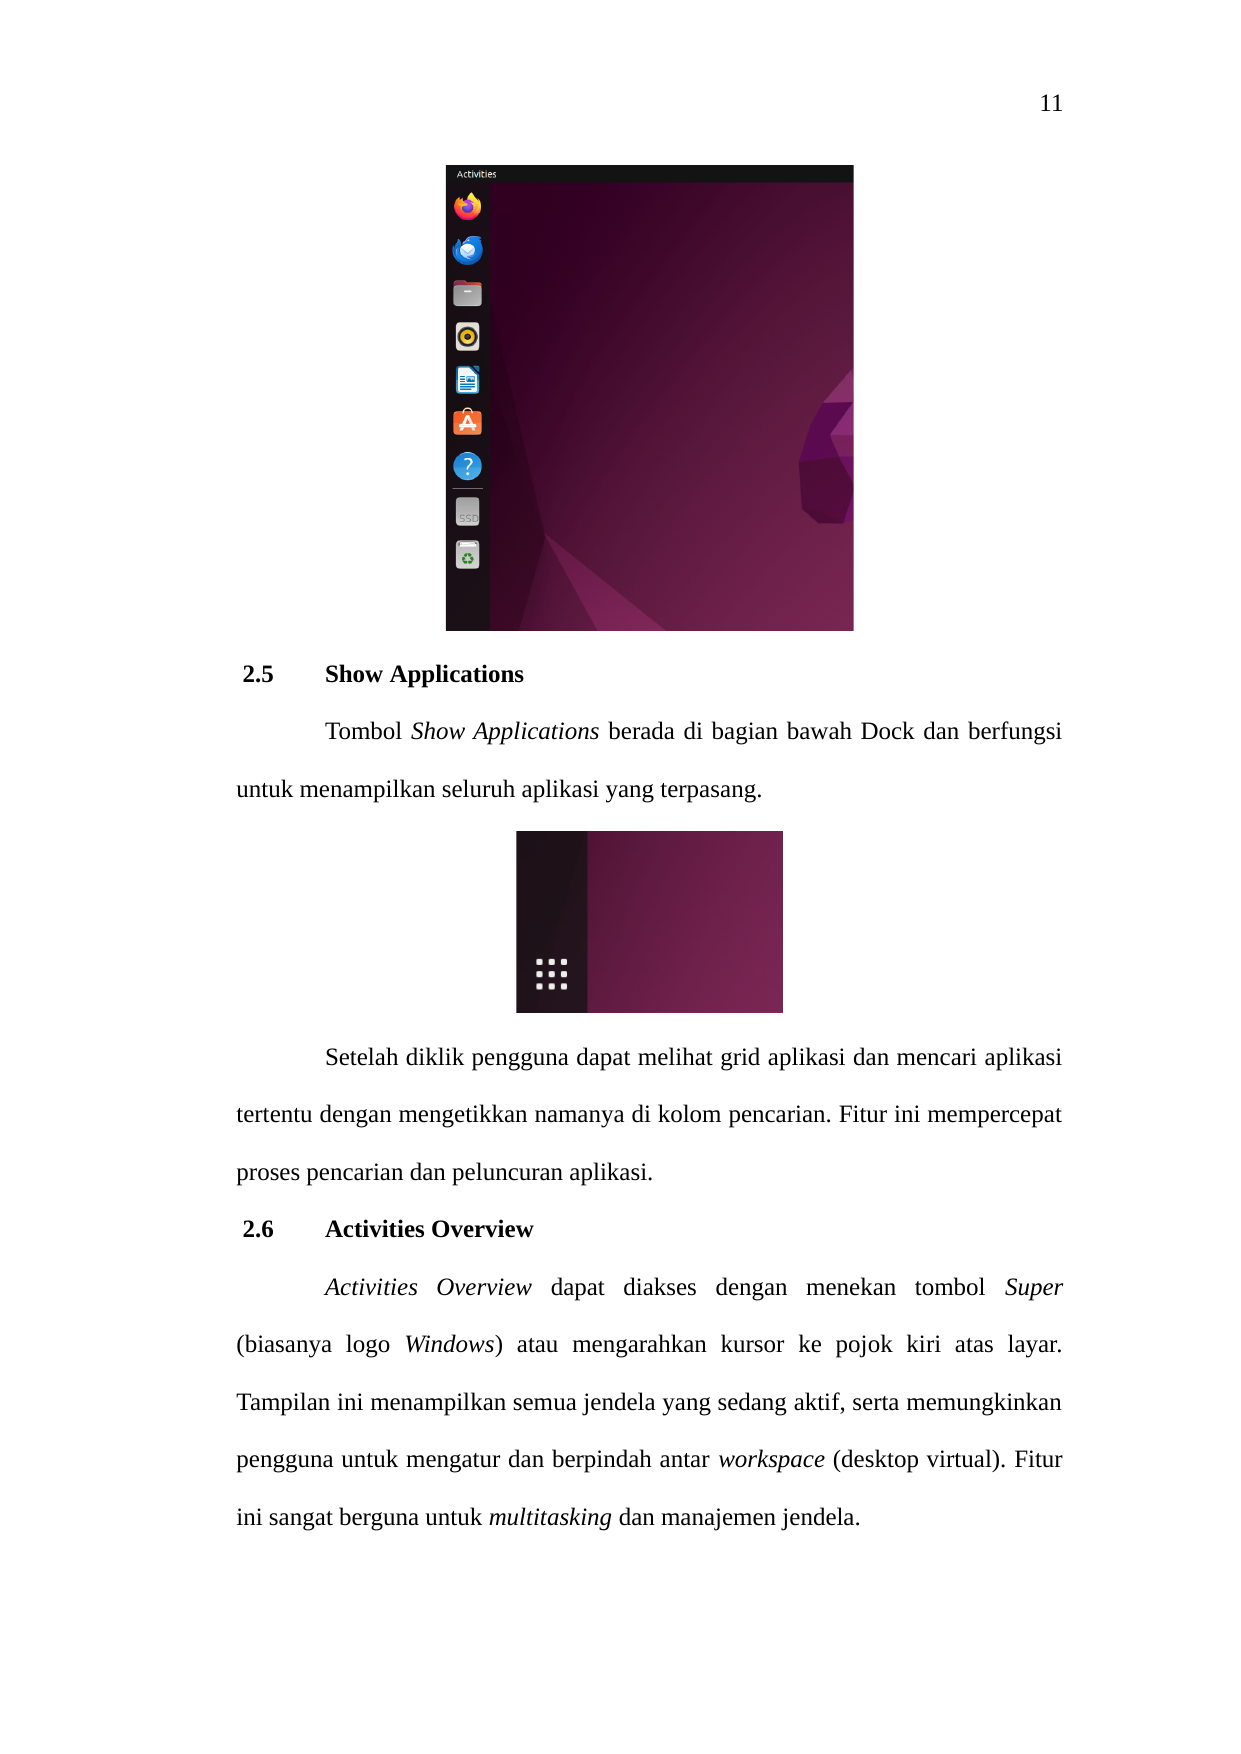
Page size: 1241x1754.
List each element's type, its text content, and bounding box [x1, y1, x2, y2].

subtitle Activities Overview [236, 1214, 1063, 1243]
text Activities Overview dapat diakses dengan menekan tombol Super (biasanya logo Windows) atau mengarahkan kursor ke pojok kiri atas layar. Tampilan ini menampilkan semua jendela yang sedang aktif, serta memungkinkan pengguna untuk mengatur dan berpindah antar workspace (desktop virtual). Fitur ini sangat berguna untuk multitasking dan manajemen jendela. [236, 1272, 1063, 1530]
text Tombol Show Applications berada di bagian bawah Dock dan berfungsi untuk menampilkan seluruh aplikasi yang terpasang. [236, 716, 1063, 802]
subtitle Show Applications [236, 659, 1063, 687]
text Setelah diklik pengguna dapat melihat grid aplikasi dan mencari aplikasi tertentu dengan mengetikkan namanya di kolom pencarian. Fitur ini mempercepat proses pencarian dan peluncuran aplikasi. [236, 1042, 1063, 1185]
